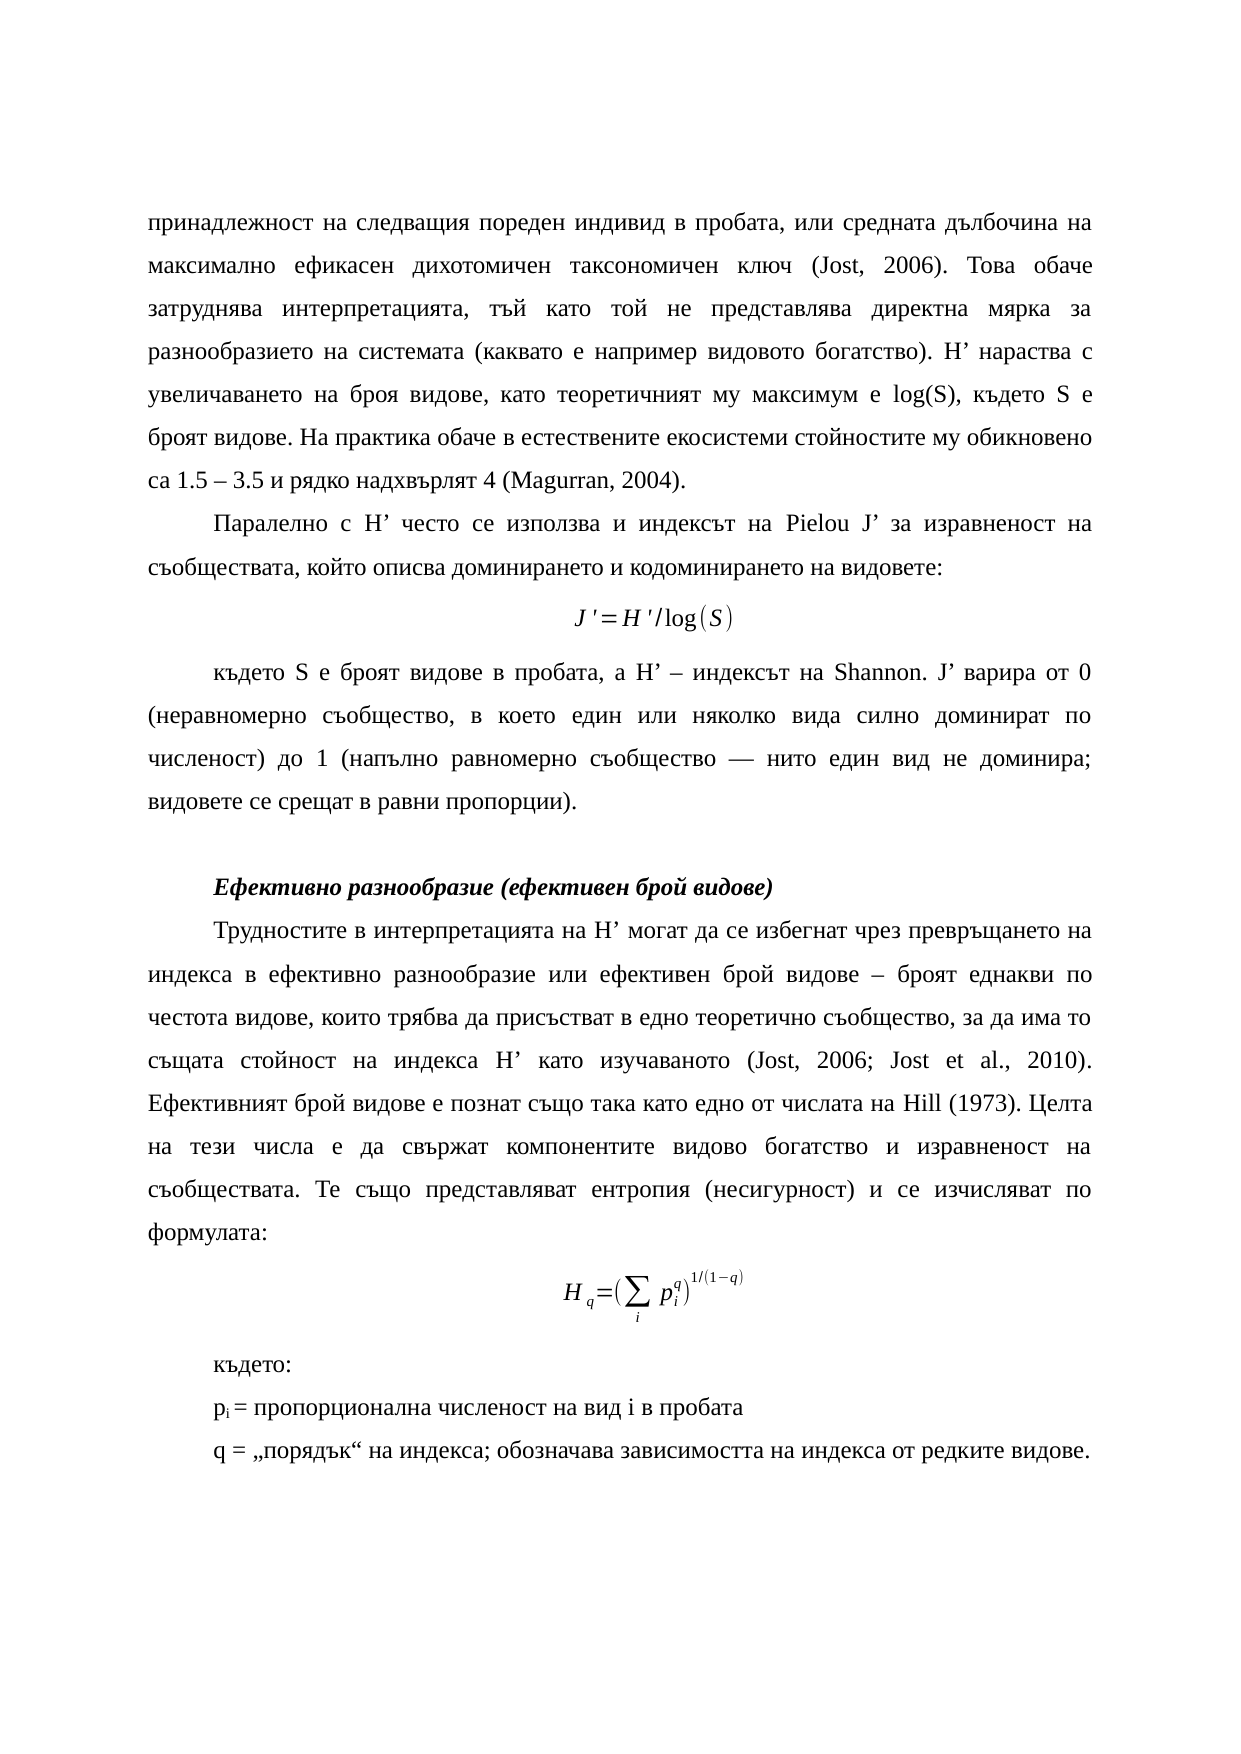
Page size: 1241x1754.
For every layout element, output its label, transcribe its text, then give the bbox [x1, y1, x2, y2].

text pi = пропорционална численост на вид i в пробата [148, 1392, 1093, 1421]
text Ефективно разнообразие (ефективен брой видове) [148, 872, 1093, 901]
text Паралелно с H’ често се използва и индексът на Pielou J’ за изравненост на съобществата, който описва доминирането и кодоминирането на видовете: [148, 508, 1093, 580]
text Трудностите в интерпретацията на H’ могат да се избегнат чрез превръщането на индекса в ефективно разнообразие или ефективен брой видове – броят еднакви по честота видове, които трябва да присъстват в едно теоретично съобщество, за да има то същата стойност на индекса H’ като изучаваното (Jost, 2006; Jost et al., 2010). Ефективният брой видове е познат също така като едно от числата на Hill (1973). Целта на тези числа е да свържат компонентите видово богатство и изравненост на съобществата. Те също представляват ентропия (несигурност) и се изчисляват по формулата: [148, 916, 1093, 1246]
text където S e броят видове в пробата, а Н’ – индексът на Shannon. J’ варира от 0 (неравномерно съобщество, в което един или няколко вида силно доминират по численост) до 1 (напълно равномерно съобщество — нито един вид не доминира; видовете се срещат в равни пропорции). [148, 657, 1093, 815]
text q = „порядък“ на индекса; обозначава зависимостта на индекса от редките видове. [148, 1436, 1093, 1464]
text където: [148, 1349, 1093, 1378]
text принадлежност на следващия пореден индивид в пробата, или средната дълбочина на максимално ефикасен дихотомичен таксономичен ключ (Jost, 2006). Това обаче затруднява интерпретацията, тъй като той не представлява директна мярка за разнообразието на системата (каквато е например видовото богатство). H’ нараства с увеличаването на броя видове, като теоретичният му максимум е log(S), където S е броят видове. На практика обаче в естествените екосистеми стойностите му обикновено са 1.5 – 3.5 и рядко надхвърлят 4 (Magurran, 2004). [148, 207, 1093, 494]
